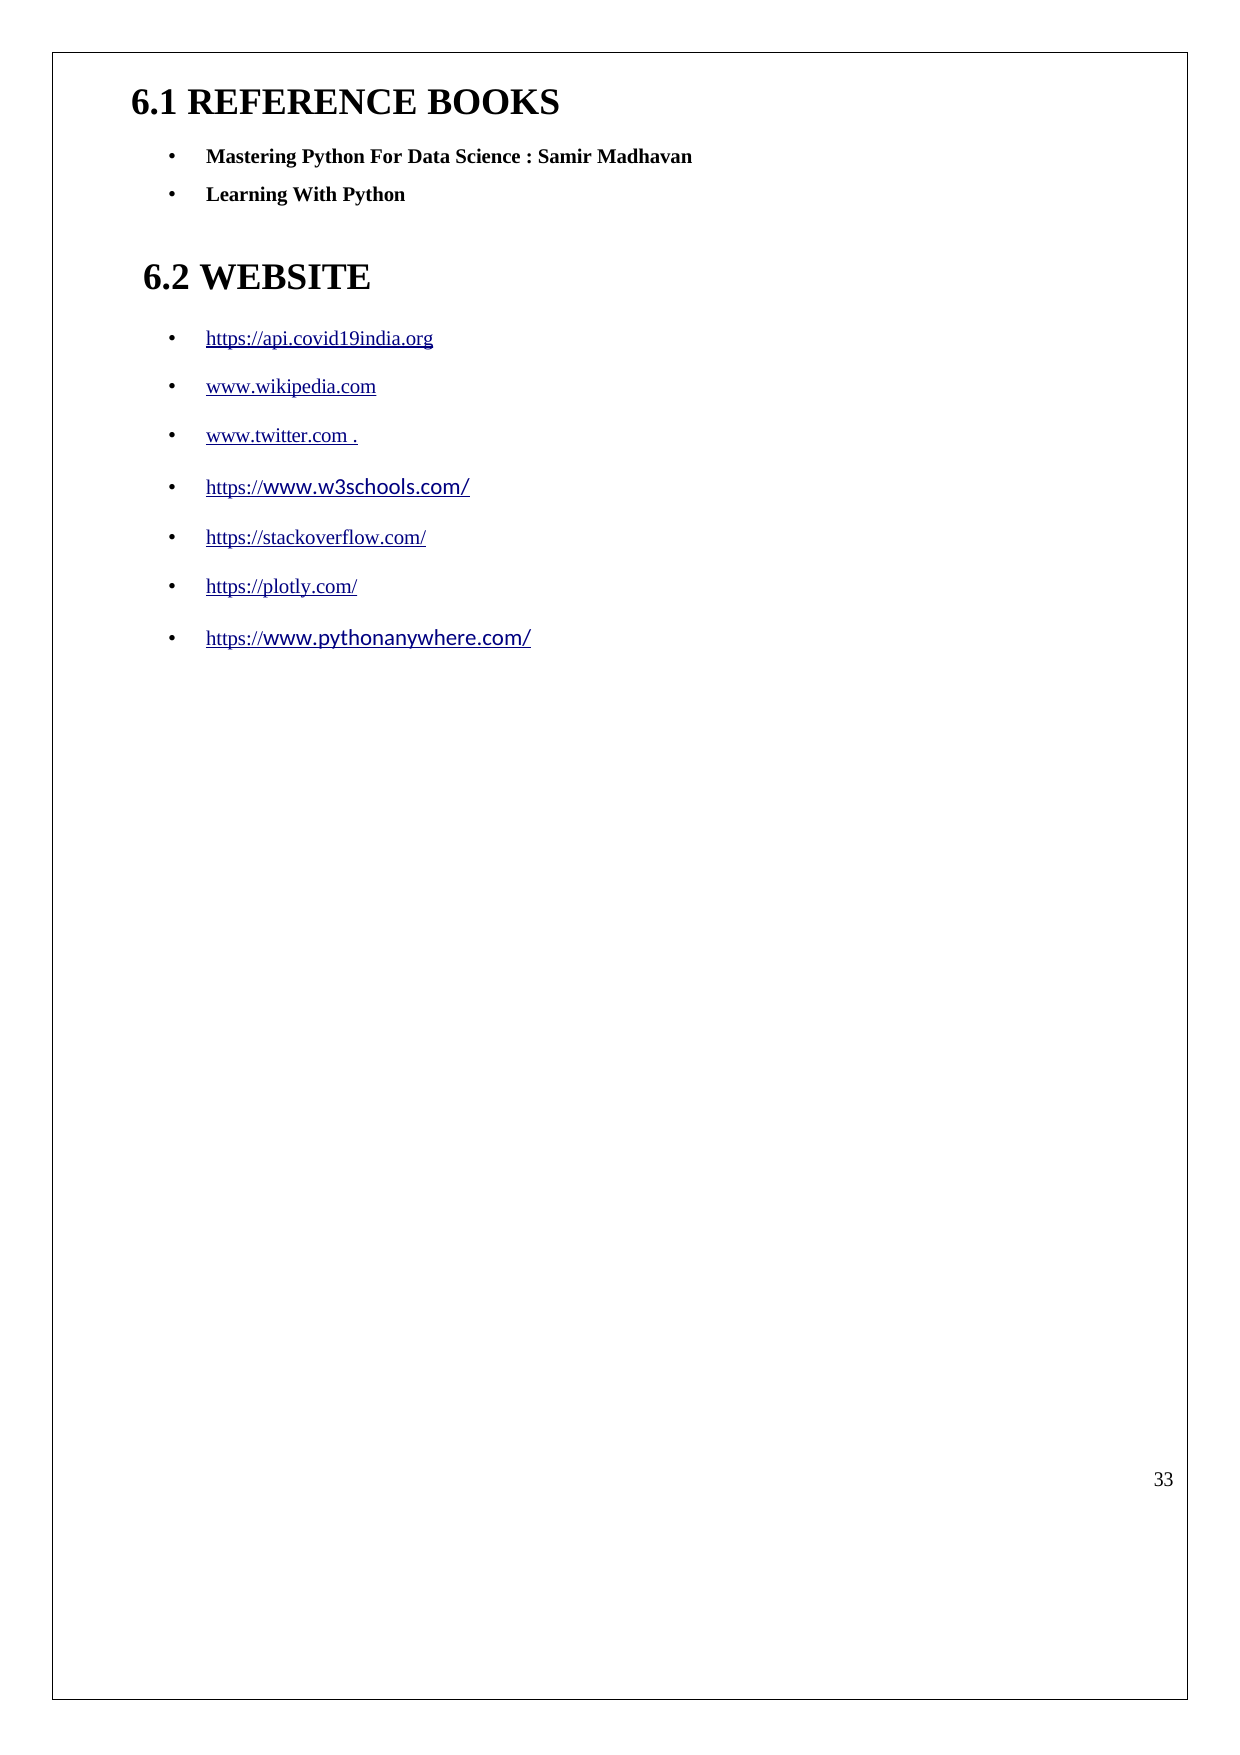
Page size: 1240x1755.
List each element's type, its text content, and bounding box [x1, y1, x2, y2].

list https://api.covid19india.org [168, 326, 1185, 349]
list Mastering Python For Data Science : Samir Madhavan [168, 144, 1185, 168]
list https://stackoverflow.com/ [168, 525, 1185, 549]
list https://www.w3schools.com/ [168, 472, 1185, 500]
list www.wikipedia.com [168, 374, 1185, 398]
list www.twitter.com . [168, 423, 1185, 447]
list https://plotly.com/ [168, 574, 1185, 598]
text 33 [119, 1467, 1173, 1491]
list https://www.pythonanywhere.com/ [168, 623, 1185, 651]
list REFERENCE BOOKS [131, 80, 1185, 123]
list WEBSITE [143, 255, 1185, 298]
list Learning With Python [168, 181, 1185, 206]
